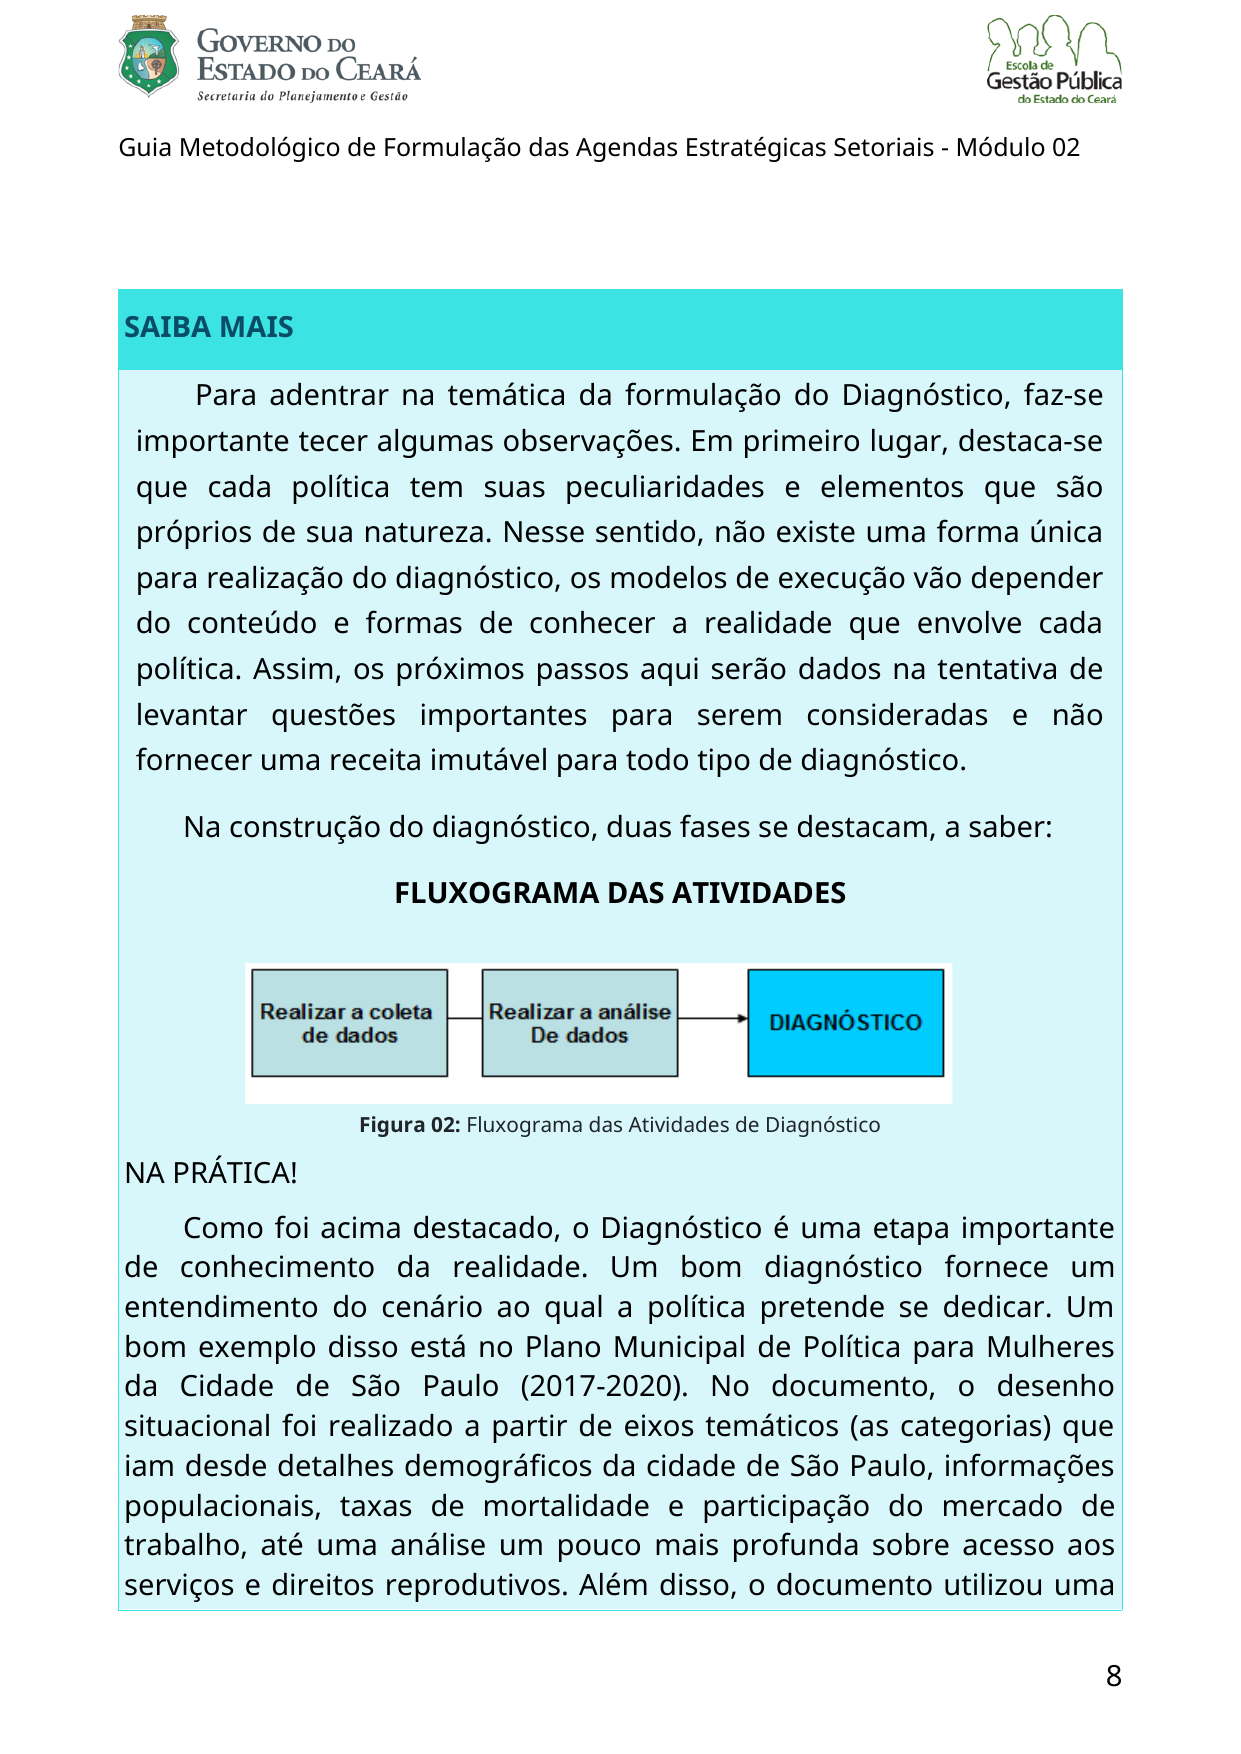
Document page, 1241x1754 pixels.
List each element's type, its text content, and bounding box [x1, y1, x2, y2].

picture [118, 15, 1122, 103]
picture [245, 963, 953, 1104]
table_header SAIBA MAIS [119, 290, 1122, 369]
table_cell Para adentrar na temática da formulação do Diagnóstico, faz-se importante tecer algumas observações. Em primeiro lugar, destaca-se que cada política tem suas peculiaridades e elementos que são próprios de sua natureza. Nesse sentido, não existe uma forma única para realização do diagnóstico, os modelos de execução vão depender do conteúdo e formas de conhecer a realidade que envolve cada política. Assim, os próximos passos aqui serão dados na tentativa de levantar questões importantes para serem consideradas e não fornecer uma receita imutável para todo tipo de diagnóstico. Na construção do diagnóstico, duas fases se destacam, a saber: FLUXOGRAMA DAS ATIVIDADES Figura 02: Fluxograma das Atividades de Diagnóstico NA PRÁTICA! Como foi acima destacado, o Diagnóstico é uma etapa importante de conhecimento da realidade. Um bom diagnóstico fornece um entendimento do cenário ao qual a política pretende se dedicar. Um bom exemplo disso está no Plano Municipal de Política para Mulheres da Cidade de São Paulo (2017-2020). No documento, o desenho situacional foi realizado a partir de eixos temáticos (as categorias) que iam desde detalhes demográficos da cidade de São Paulo, informações populacionais, taxas de mortalidade e participação do mercado de trabalho, até uma análise um pouco mais profunda sobre acesso aos serviços e direitos reprodutivos. Além disso, o documento utilizou uma [119, 370, 1122, 1609]
